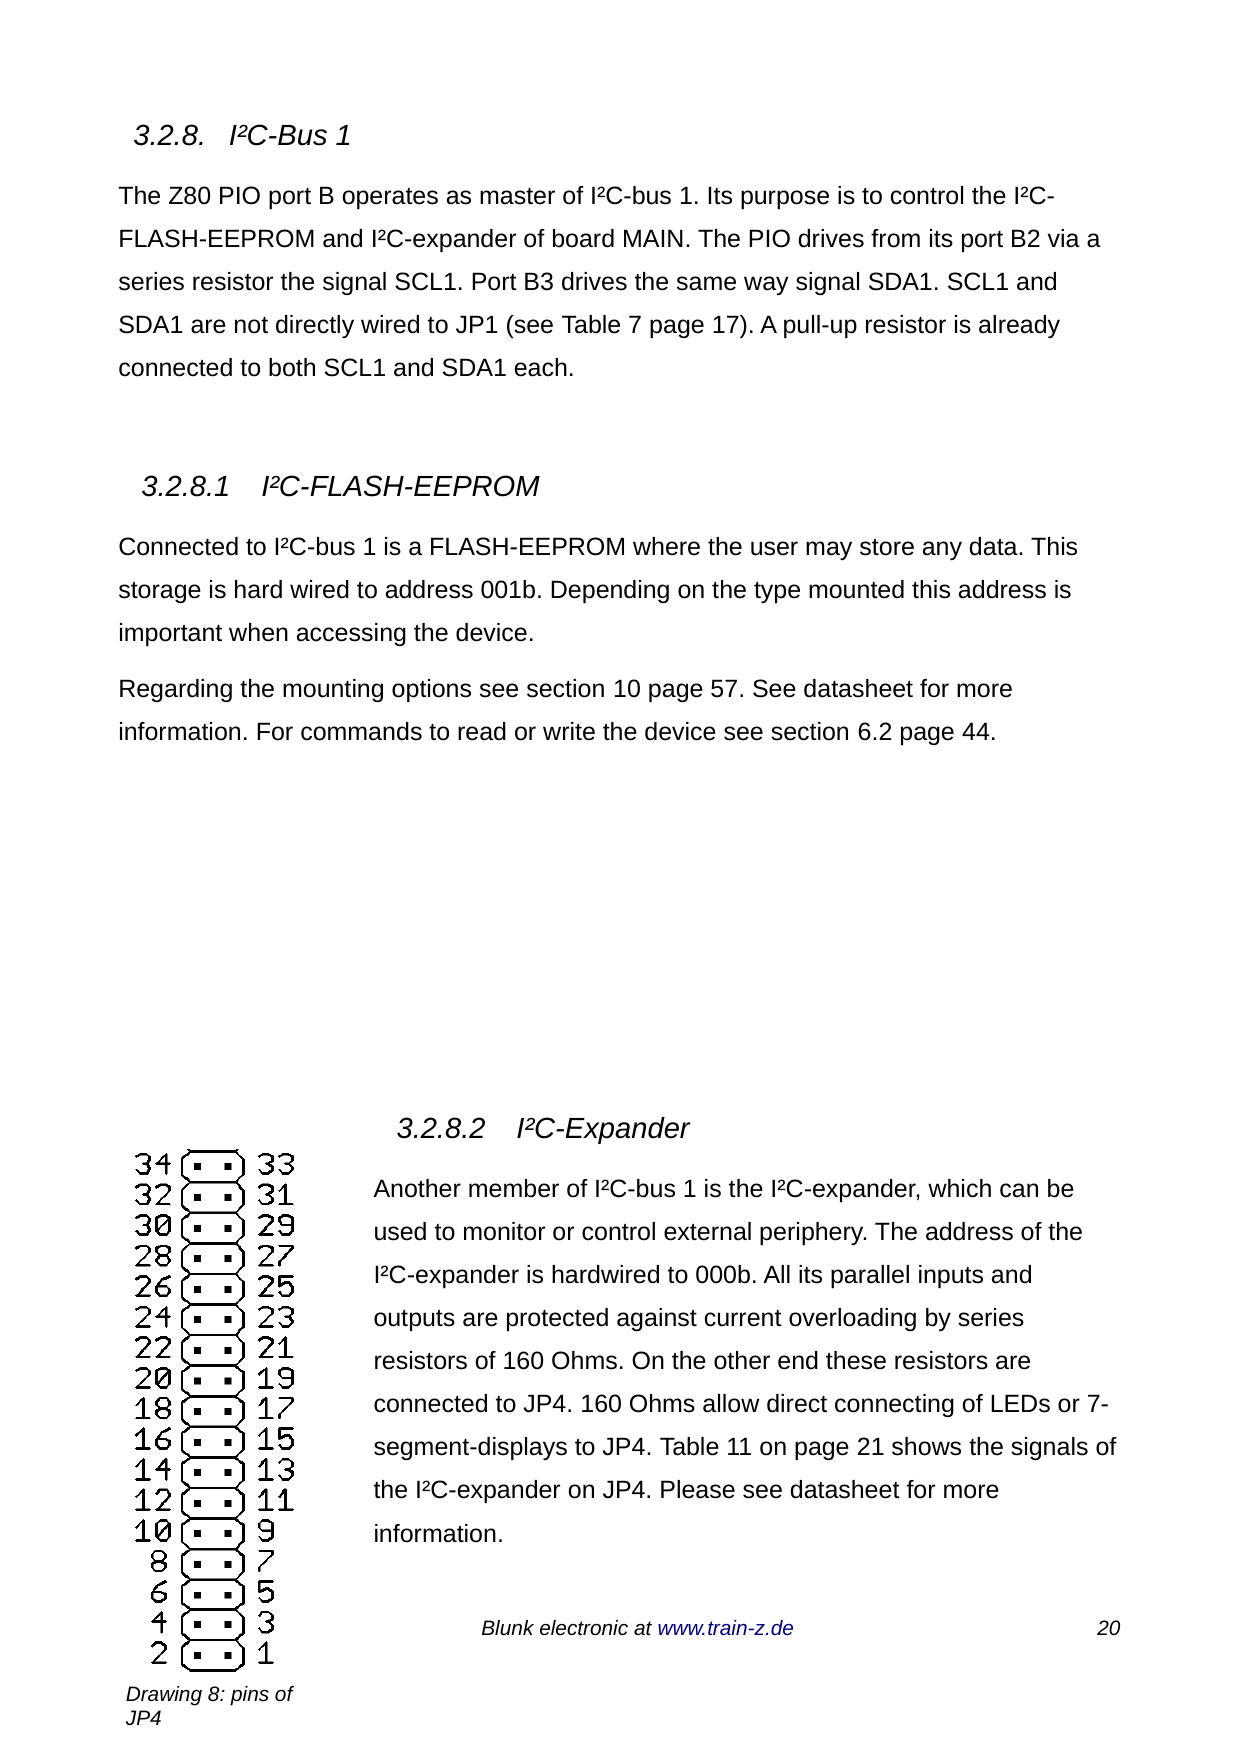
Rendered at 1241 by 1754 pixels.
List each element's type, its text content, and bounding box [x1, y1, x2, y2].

subtitle I²C-Expander [133, 1111, 1122, 1144]
text Connected to I²C-bus 1 is a FLASH-EEPROM where the user may store any data. This storage is hard wired to address 001b. Depending on the type mounted this address is important when accessing the device. [118, 532, 1122, 647]
subtitle I²C-Bus 1 [133, 118, 1122, 152]
picture [125, 1149, 303, 1682]
text Regarding the mounting options see section 10 page 60. See datasheet for more information. For commands to read or write the device see section 6.2 page 46. [118, 674, 1122, 746]
subtitle I²C-FLASH-EEPROM [133, 469, 1122, 503]
text Another member of I²C-bus 1 is the I²C-expander, which can be used to monitor or control external periphery. The address of the I²C-expander is hardwired to 000b. All its parallel inputs and outputs are protected against current overloading by series resistors of 160 Ohms. On the other end these resistors are connected to JP4. 160 Ohms allow direct connecting of LEDs or 7-segment-displays to JP4. Table 11 on page 22 shows the signals of the I²C-expander on JP4. Please see datasheet for more information. [303, 1173, 1122, 1547]
text The Z80 PIO port B operates as master of I²C-bus 1. Its purpose is to control the I²C-FLASH-EEPROM and I²C-expander of board MAIN. The PIO drives from its port B2 via a series resistor the signal SCL1. Port B3 drives the same way signal SDA1. SCL1 and SDA1 are not directly wired to JP1 (see Table 7 page 18). A pull-up resistor is already connected to both SCL1 and SDA1 each. [118, 181, 1122, 382]
text Drawing 8: pins of JP4 [126, 1682, 303, 1730]
